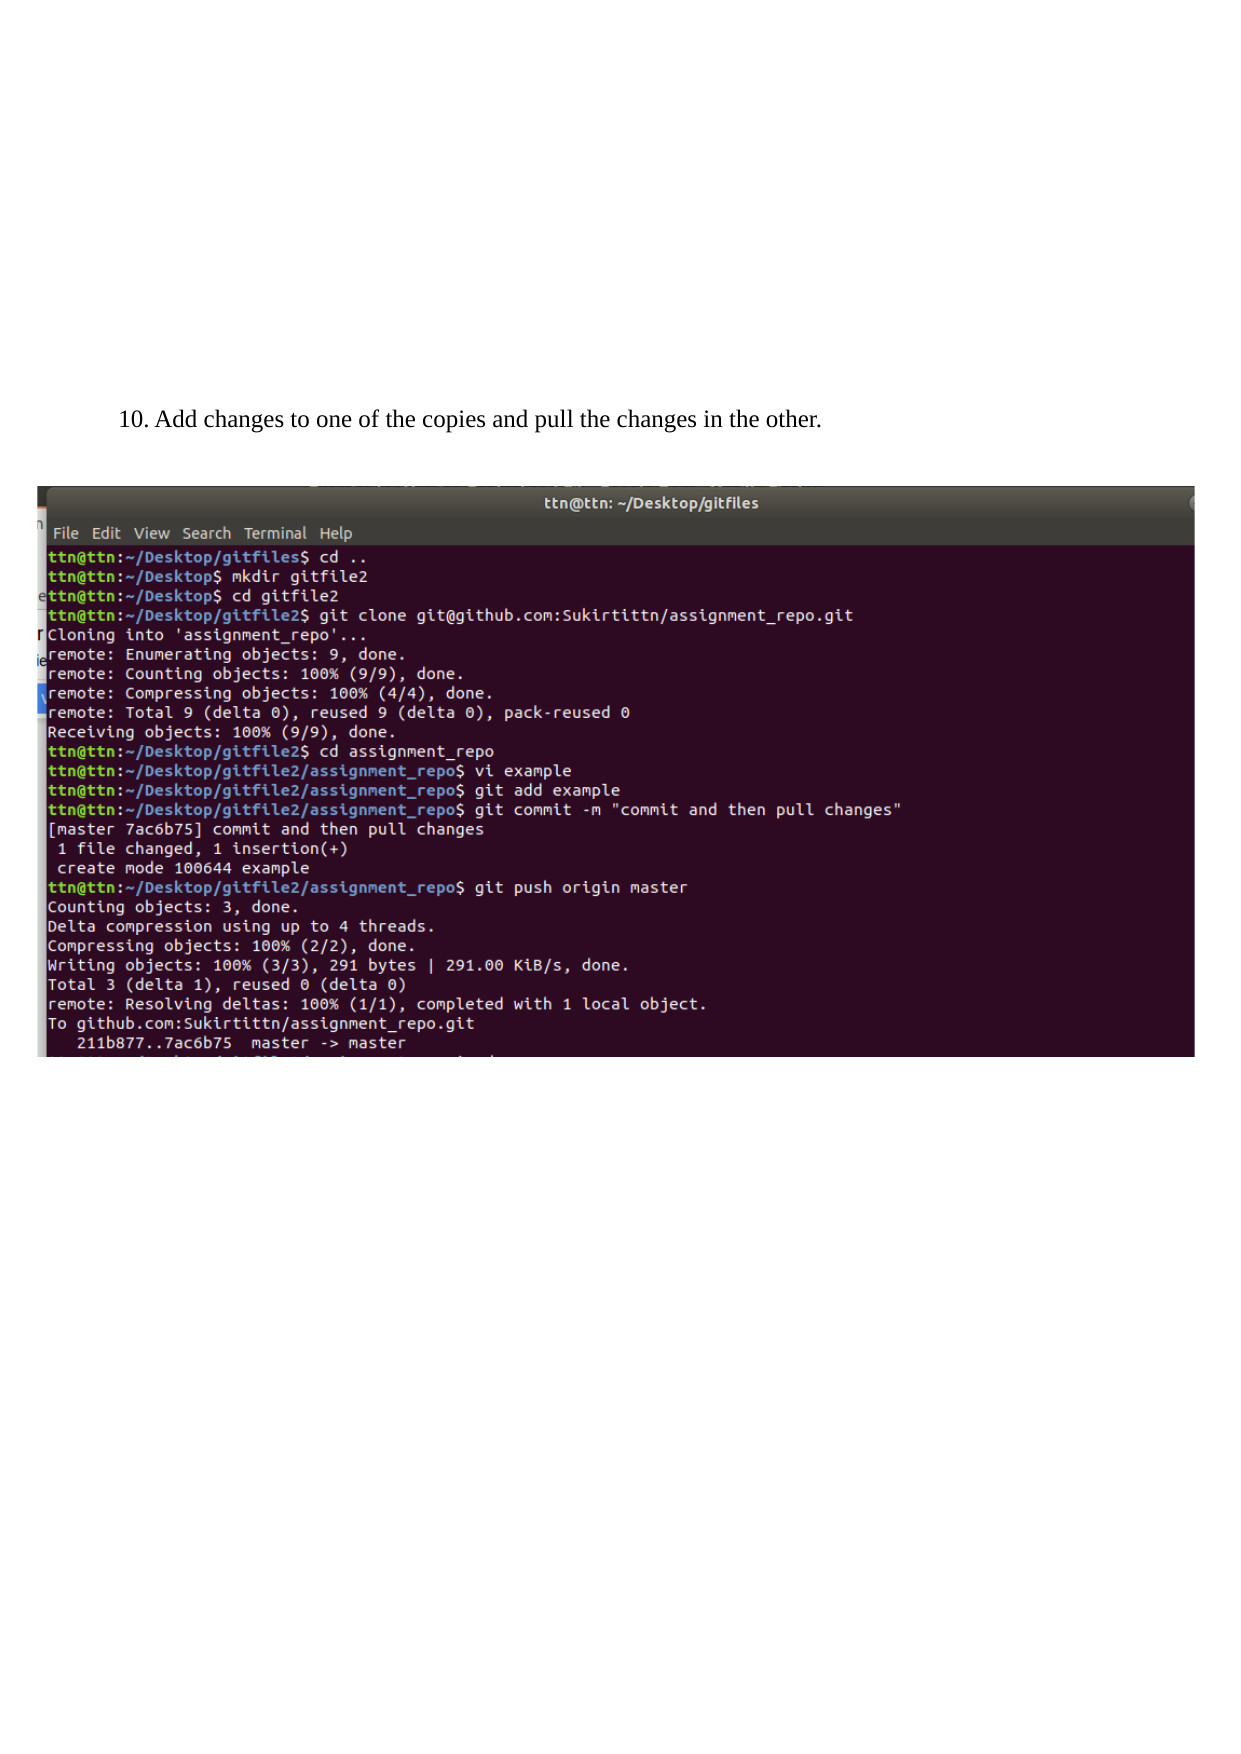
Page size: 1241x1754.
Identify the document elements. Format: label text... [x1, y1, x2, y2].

picture [37, 486, 1195, 1057]
text 10. Add changes to one of the copies and pull the changes in the other. [118, 404, 1122, 432]
